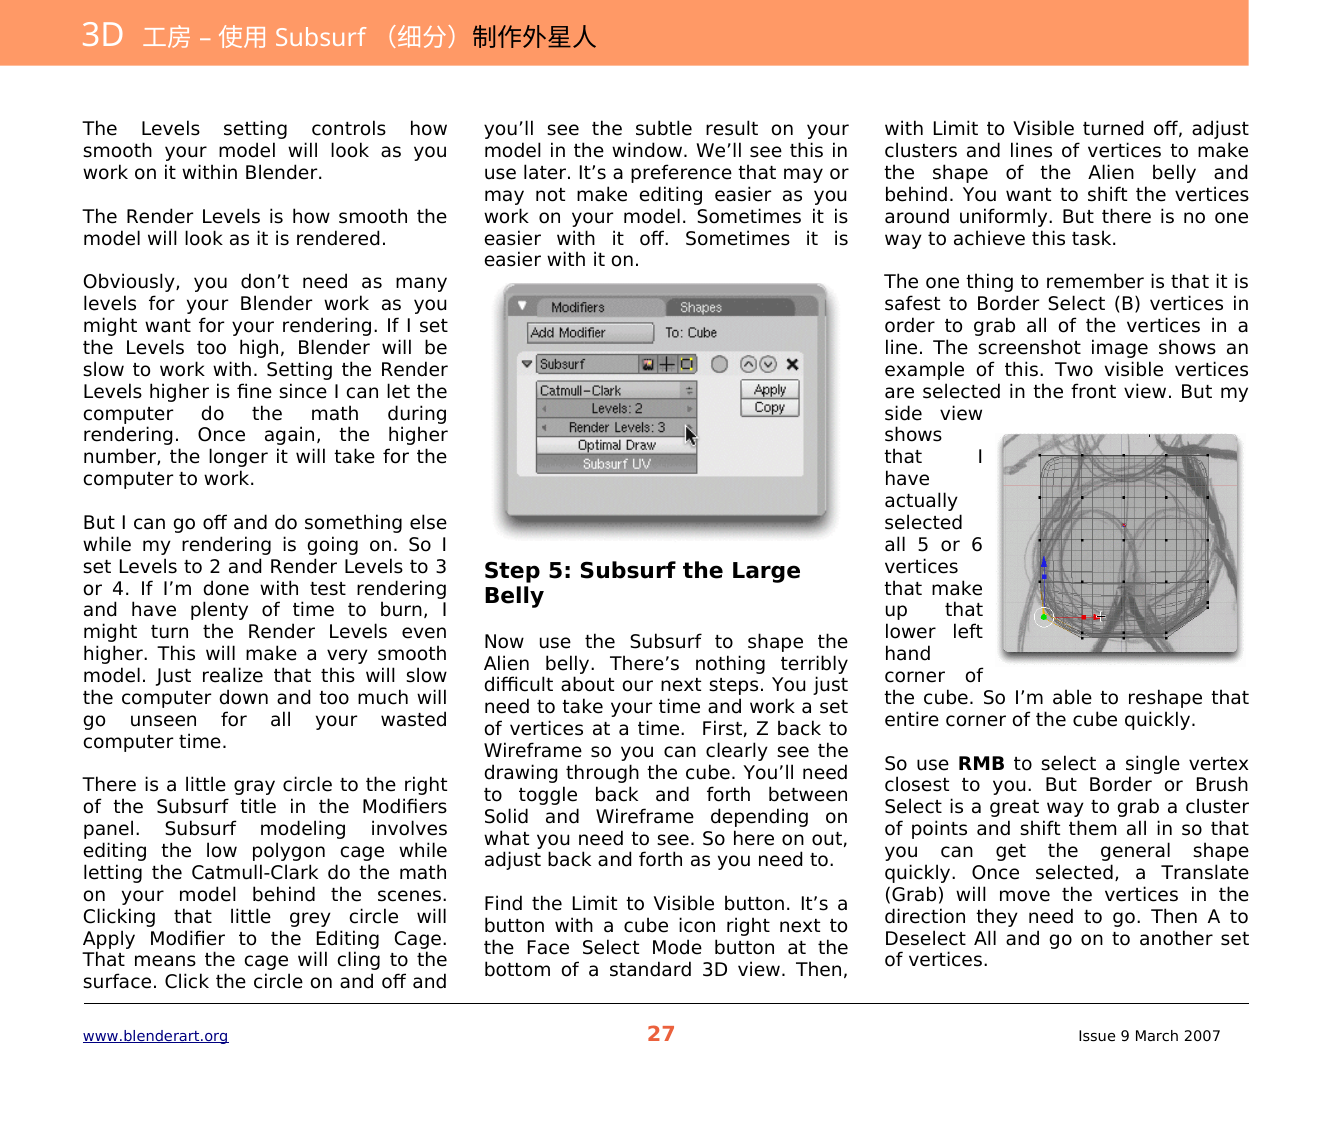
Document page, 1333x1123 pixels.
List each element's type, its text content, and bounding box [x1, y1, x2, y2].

text The Levels setting controls how smooth your model will look as you work on it within Blender. [83, 118, 448, 184]
text you’ll see the subtle result on your model in the window. We’ll see this in use later. It’s a preference that may or may not make editing easier as you work on your model. Sometimes it is easier with it off. Sometimes it is easier with it on. [483, 118, 849, 271]
text Now use the Subsurf to shape the Alien belly. There’s nothing terribly difficult about our next steps. You just need to take your time and work a set of vertices at a time. First, Z back to Wireframe so you can clearly see the drawing through the cube. You’ll need to toggle back and forth between Solid and Wireframe depending on what you need to see. So here on out, adjust back and forth as you need to. [483, 631, 849, 871]
text with Limit to Visible turned off, adjust clusters and lines of vertices to make the shape of the Alien belly and behind. You want to shift the vertices around uniformly. But there is no one way to achieve this task. [884, 118, 1249, 249]
text There is a little gray circle to the right of the Subsurf title in the Modifiers panel. Subsurf modeling involves editing the low polygon cage while letting the Catmull-Clark do the math on your model behind the scenes. Clicking that little grey circle will Apply Modifier to the Editing Cage. That means the cage will cling to the surface. Click the circle on and off and [83, 774, 448, 993]
text So use RMB to select a single vertex closest to you. But Border or Brush Select is a great way to grab a cluster of points and shift them all in so that you can get the general shape quickly. Once selected, a Translate (Grab) will move the vertices in the direction they need to go. Then A to Deselect All and go on to another set of vertices. [884, 752, 1249, 971]
text Step 5: Subsurf the Large Belly [483, 293, 849, 609]
text Find the Limit to Visible button. It’s a button with a cube icon right next to the Face Select Mode button at the bottom of a standard 3D view. Then, [483, 893, 849, 981]
text The one thing to remember is that it is safest to Border Select (B) vertices in order to grab all of the vertices in a line. The screenshot image shows an example of this. Two visible vertices are selected in the front view. But my side view shows that I have actually selected all 5 or 6 vertices that make up that lower left hand corner of the cube. So I’m able to reshape that entire corner of the cube quickly. [884, 271, 1249, 731]
text But I can go off and do something else while my rendering is going on. So I set Levels to 2 and Render Levels to 3 or 4. If I’m done with test rendering and have plenty of time to burn, I might turn the Render Levels even higher. This will make a very smooth model. Just realize that this will slow the computer down and too much will go unseen for all your wasted computer time. [83, 512, 448, 752]
text Obviously, you don’t need as many levels for your Blender work as you might want for your rendering. If I set the Levels too high, Blender will be slow to work with. Setting the Render Levels higher is fine since I can let the computer do the math during rendering. Once again, the higher number, the longer it will take for the computer to work. [83, 271, 448, 490]
picture [488, 283, 844, 546]
text The Render Levels is how smooth the model will look as it is rendered. [83, 206, 448, 249]
picture [994, 433, 1246, 667]
